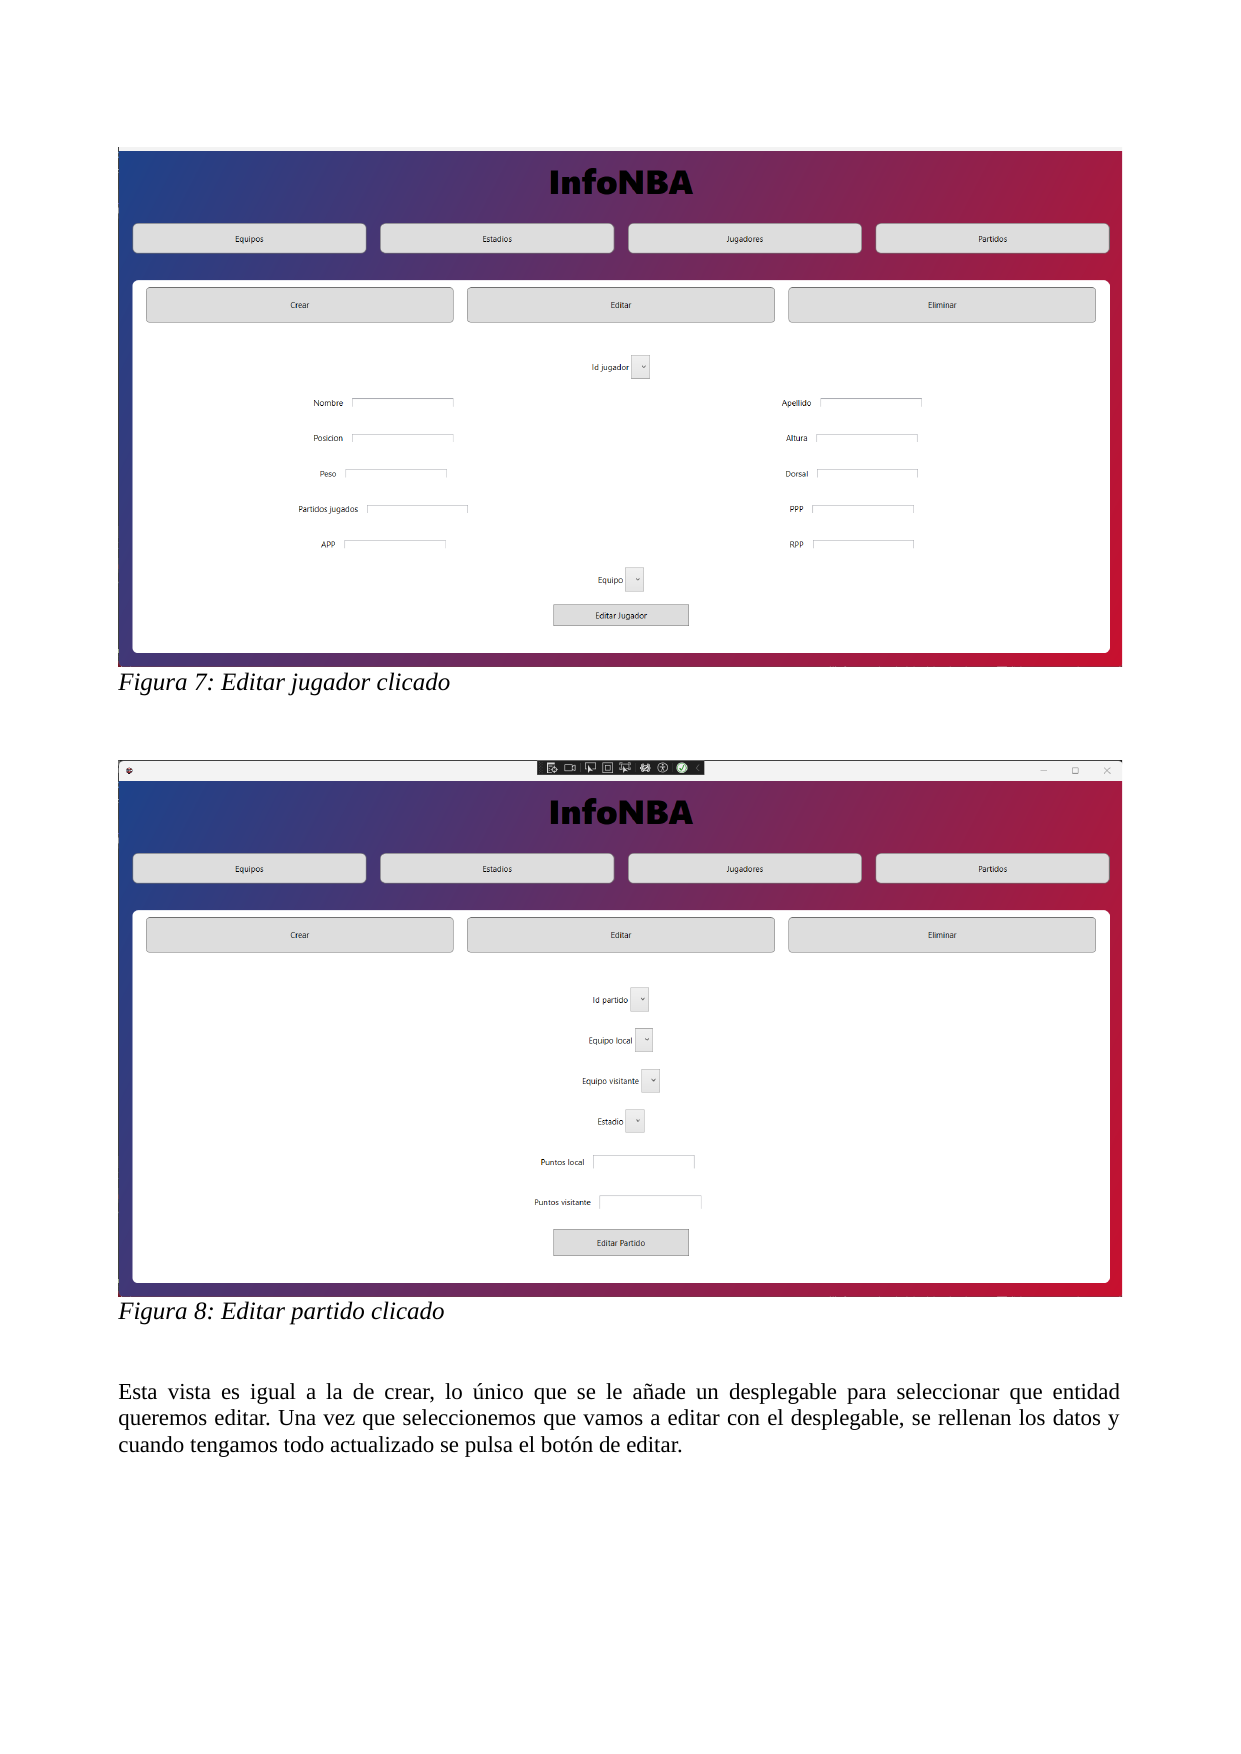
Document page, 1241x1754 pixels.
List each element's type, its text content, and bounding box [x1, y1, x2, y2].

text Esta vista es igual a la de crear, lo único que se le añade un desplegable para seleccionar que entidad queremos editar. Una vez que seleccionemos que vamos a editar con el desplegable, se rellenan los datos y cuando tengamos todo actualizado se pulsa el botón de editar. [118, 1378, 1122, 1457]
text Figura 7: Editar jugador clicado [118, 667, 1122, 695]
picture [118, 147, 1123, 667]
picture [118, 760, 1123, 1297]
text Figura 8: Editar partido clicado [118, 1297, 1122, 1325]
